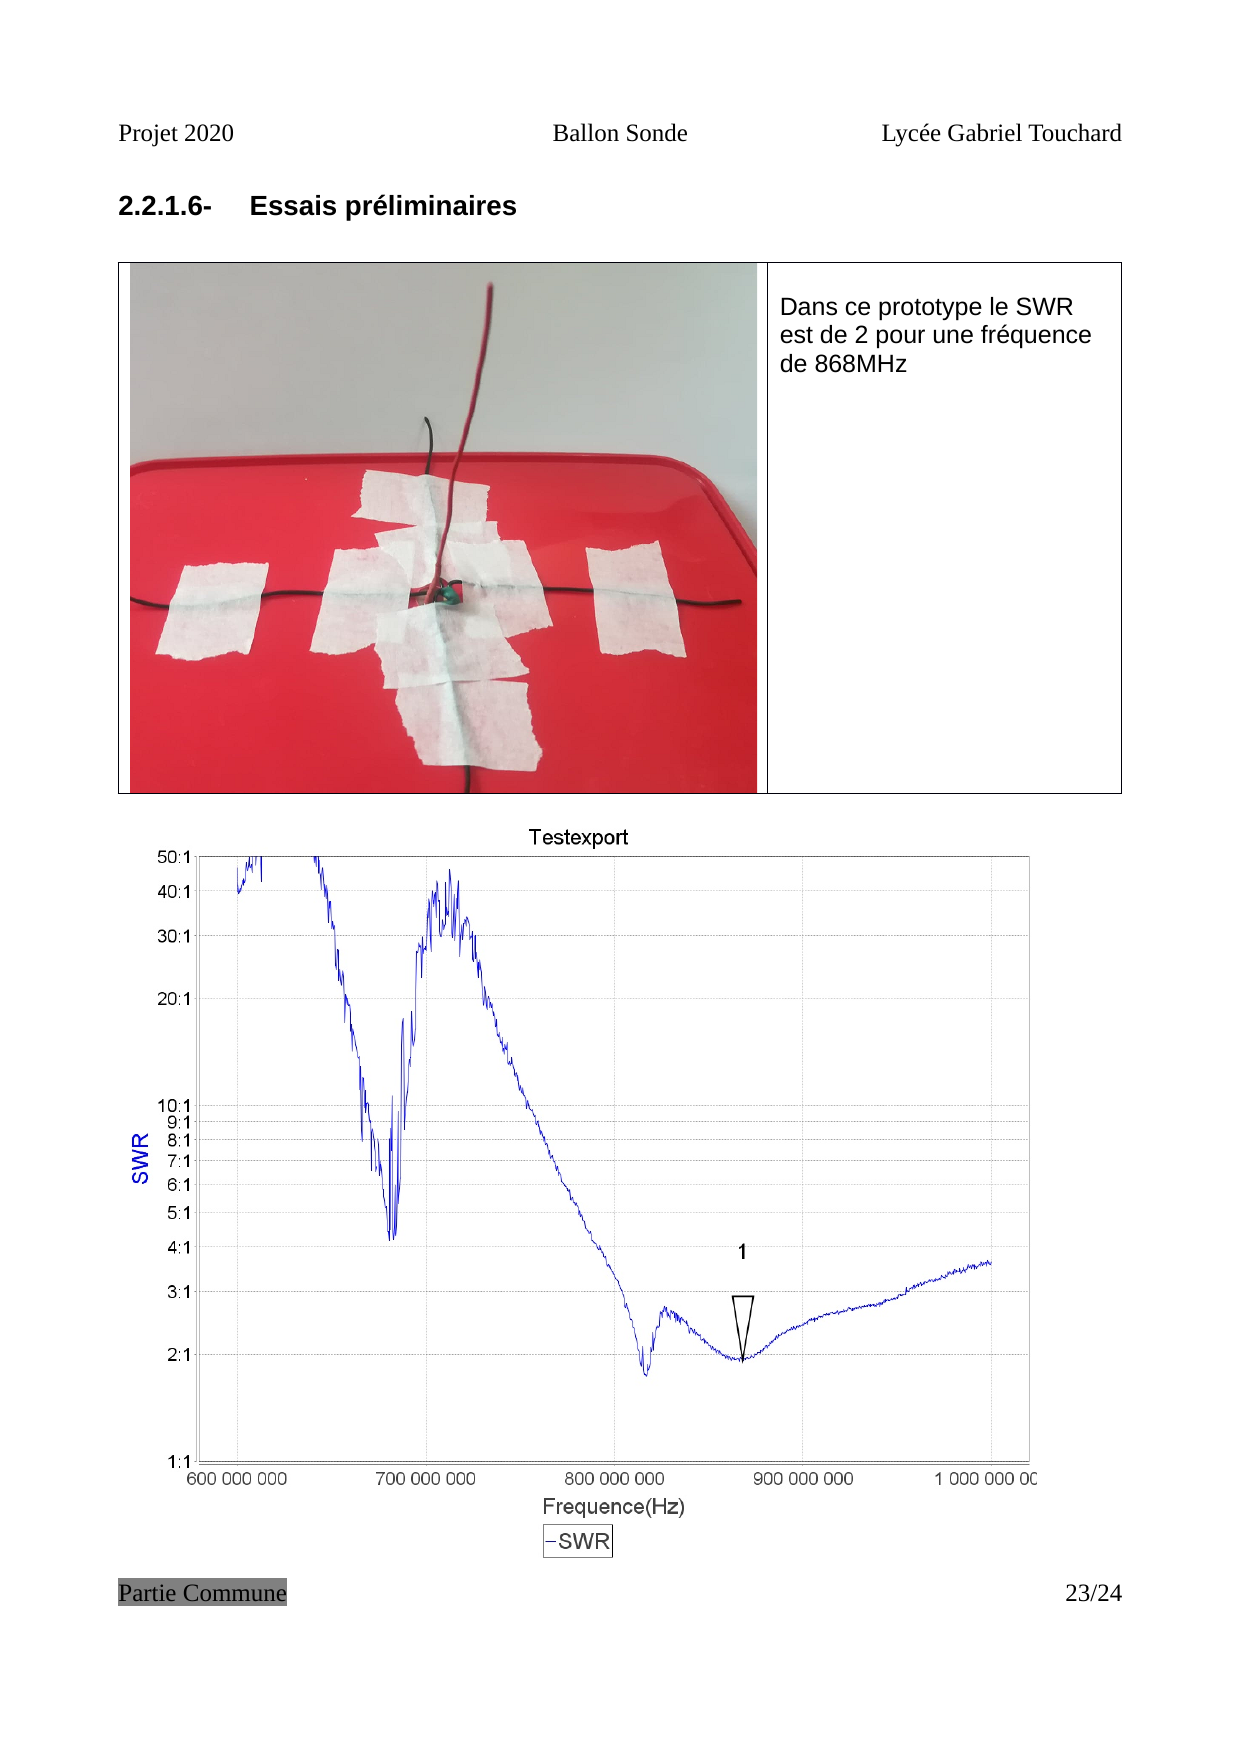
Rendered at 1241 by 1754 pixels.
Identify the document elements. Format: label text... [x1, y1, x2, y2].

table_header [119, 263, 130, 793]
table_header Dans ce prototype le SWR est de 2 pour une fréquence de 868MHz [768, 263, 1121, 793]
subtitle Essais préliminaires [118, 189, 1122, 221]
table_header [758, 263, 767, 793]
picture [118, 822, 1037, 1558]
